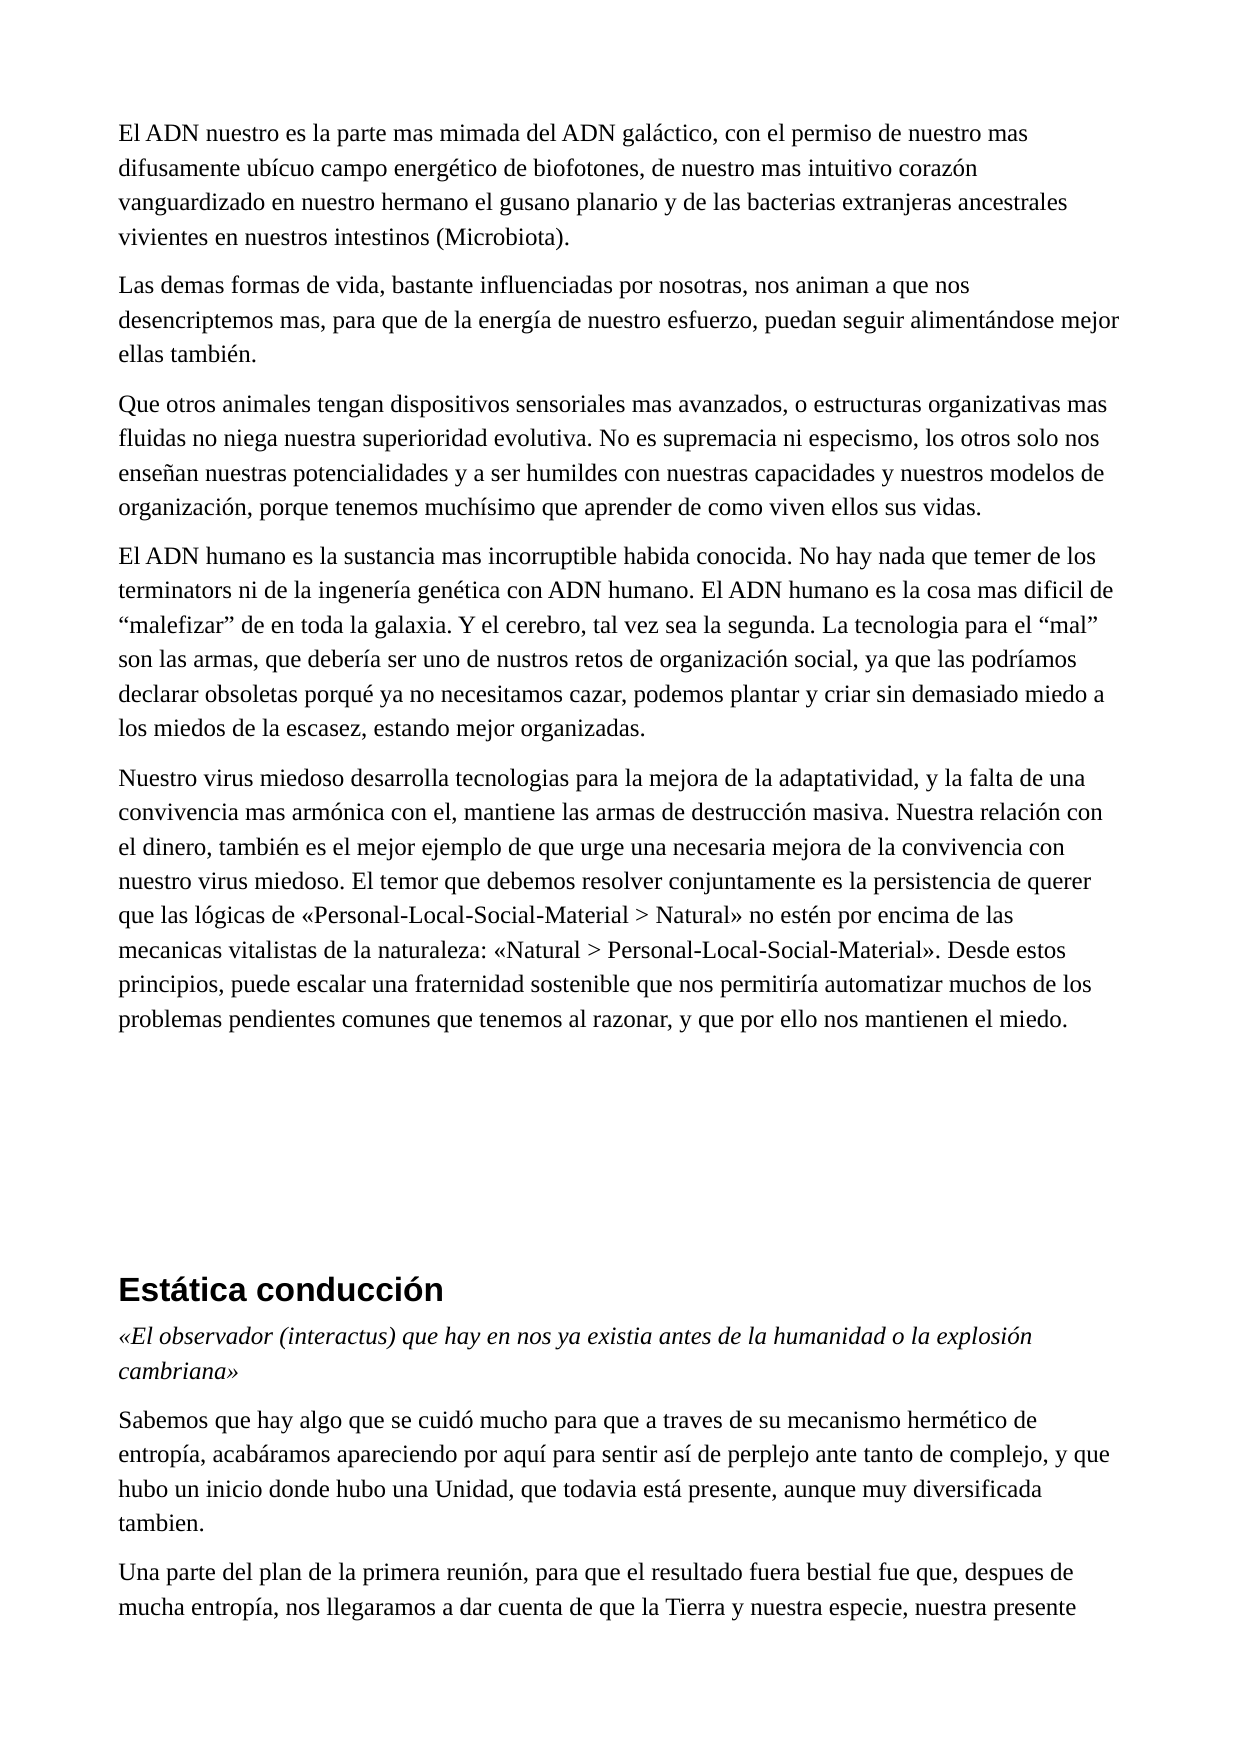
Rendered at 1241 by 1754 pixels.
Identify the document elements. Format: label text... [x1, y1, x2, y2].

text Que otros animales tengan dispositivos sensoriales mas avanzados, o estructuras organizativas mas fluidas no niega nuestra superioridad evolutiva. No es supremacia ni especismo, los otros solo nos enseñan nuestras potencialidades y a ser humildes con nuestras capacidades y nuestros modelos de organización, porque tenemos muchísimo que aprender de como viven ellos sus vidas. [118, 389, 1122, 521]
text Nuestro virus miedoso desarrolla tecnologias para la mejora de la adaptatividad, y la falta de una convivencia mas armónica con el, mantiene las armas de destrucción masiva. Nuestra relación con el dinero, también es el mejor ejemplo de que urge una necesaria mejora de la convivencia con nuestro virus miedoso. El temor que debemos resolver conjuntamente es la persistencia de querer que las lógicas de «Personal-Local-Social-Material > Natural» no estén por encima de las mecanicas vitalistas de la naturaleza: «Natural > Personal-Local-Social-Material». Desde estos principios, puede escalar una fraternidad sostenible que nos permitiría automatizar muchos de los problemas pendientes comunes que tenemos al razonar, y que por ello nos mantienen el miedo. [118, 763, 1122, 1033]
subtitle Estática conducción [118, 1270, 1122, 1309]
text El ADN humano es la sustancia mas incorruptible habida conocida. No hay nada que temer de los terminators ni de la ingenería genética con ADN humano. El ADN humano es la cosa mas dificil de “malefizar” de en toda la galaxia. Y el cerebro, tal vez sea la segunda. La tecnologia para el “mal” son las armas, que debería ser uno de nustros retos de organización social, ya que las podríamos declarar obsoletas porqué ya no necesitamos cazar, podemos plantar y criar sin demasiado miedo a los miedos de la escasez, estando mejor organizadas. [118, 541, 1122, 742]
text Las demas formas de vida, bastante influenciadas por nosotras, nos animan a que nos desencriptemos mas, para que de la energía de nuestro esfuerzo, puedan seguir alimentándose mejor ellas también. [118, 271, 1122, 368]
text El ADN nuestro es la parte mas mimada del ADN galáctico, con el permiso de nuestro mas difusamente ubícuo campo energético de biofotones, de nuestro mas intuitivo corazón vanguardizado en nuestro hermano el gusano planario y de las bacterias extranjeras ancestrales vivientes en nuestros intestinos (Microbiota). [118, 118, 1122, 250]
text Una parte del plan de la primera reunión, para que el resultado fuera bestial fue que, despues de mucha entropía, nos llegaramos a dar cuenta de que la Tierra y nuestra especie, nuestra presente [118, 1557, 1122, 1621]
text «El observador (interactus) que hay en nos ya existia antes de la humanidad o la explosión cambriana» [118, 1321, 1122, 1384]
text Sabemos que hay algo que se cuidó mucho para que a traves de su mecanismo hermético de entropía, acabáramos apareciendo por aquí para sentir así de perplejo ante tanto de complejo, y que hubo un inicio donde hubo una Unidad, que todavia está presente, aunque muy diversificada tambien. [118, 1405, 1122, 1537]
